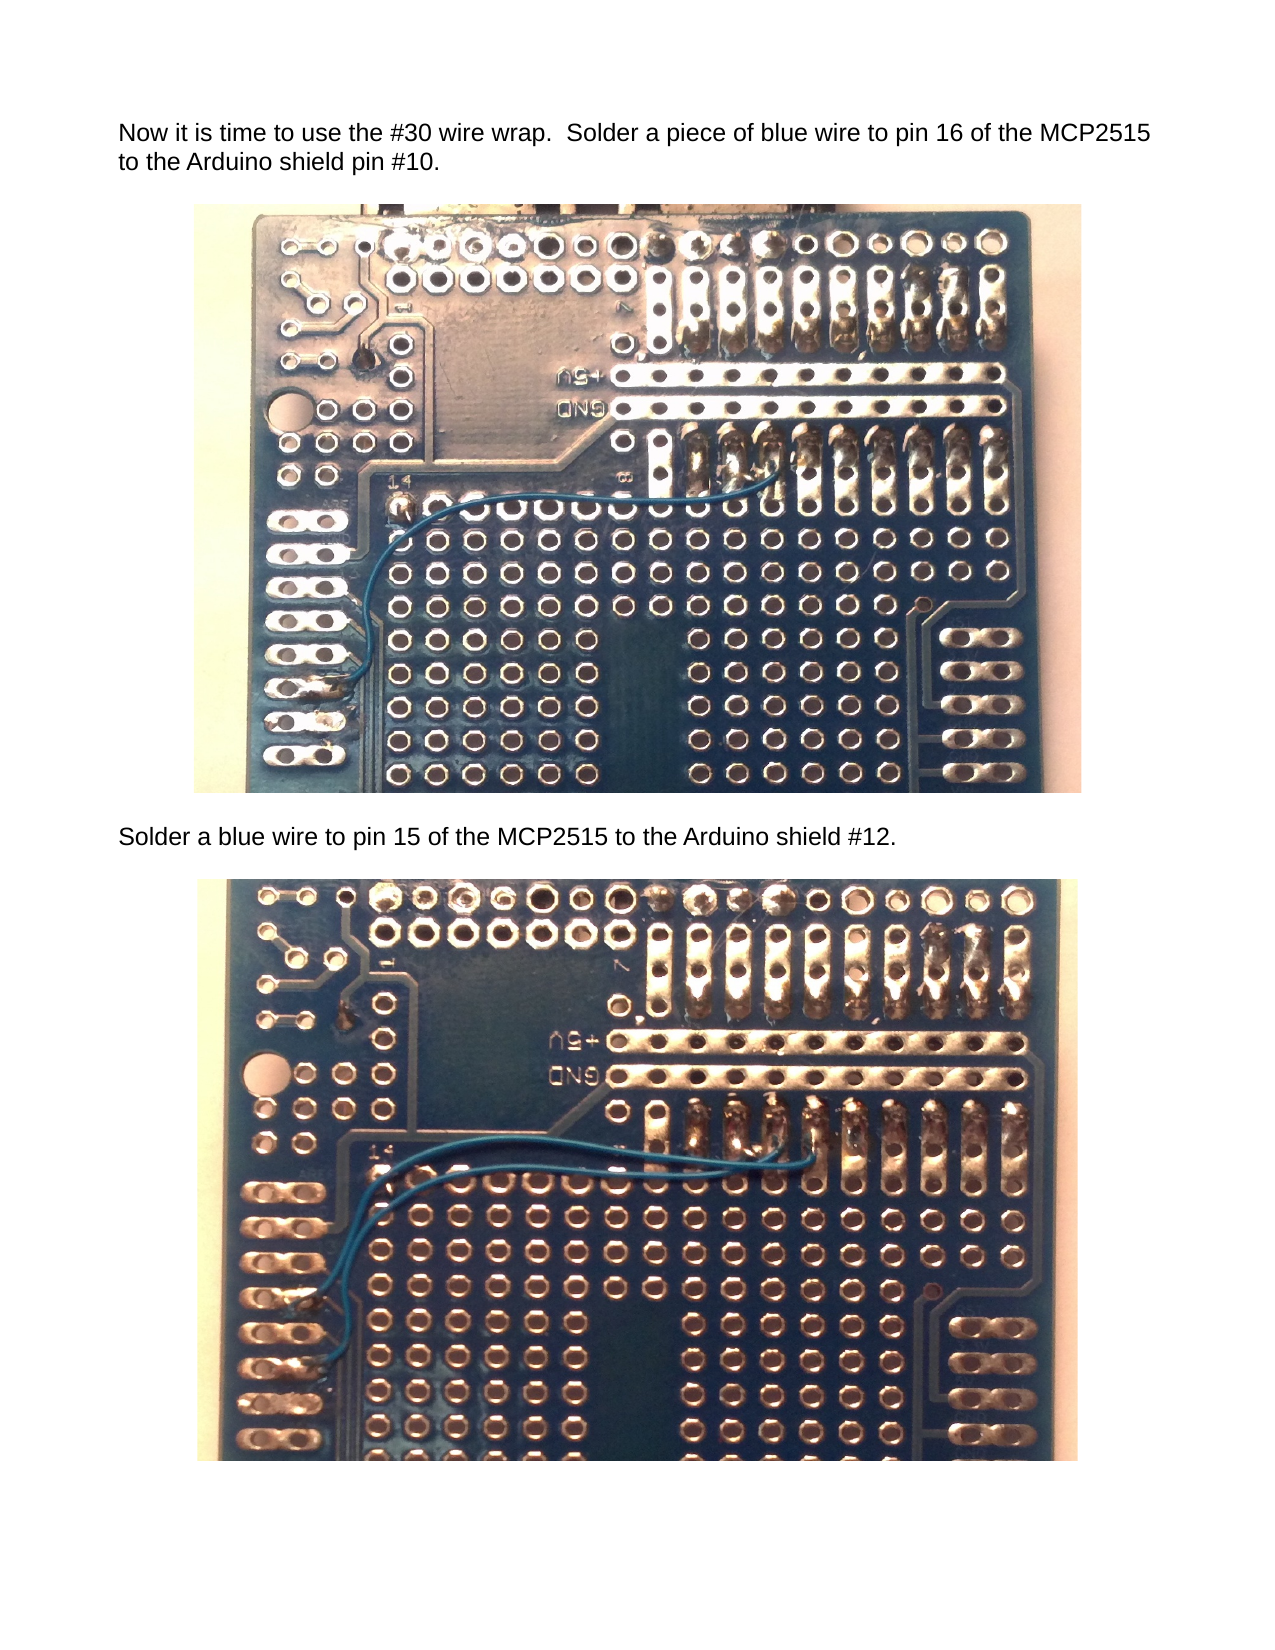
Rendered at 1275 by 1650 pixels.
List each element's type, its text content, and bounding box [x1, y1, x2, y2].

text Now it is time to use the #30 wire wrap. Solder a piece of blue wire to pin 16 of the MCP2515 to the Arduino shield pin #10. [118, 118, 1157, 176]
picture [197, 879, 1078, 1461]
text Solder a blue wire to pin 15 of the MCP2515 to the Arduino shield #12. [118, 822, 1157, 850]
picture [193, 204, 1082, 793]
